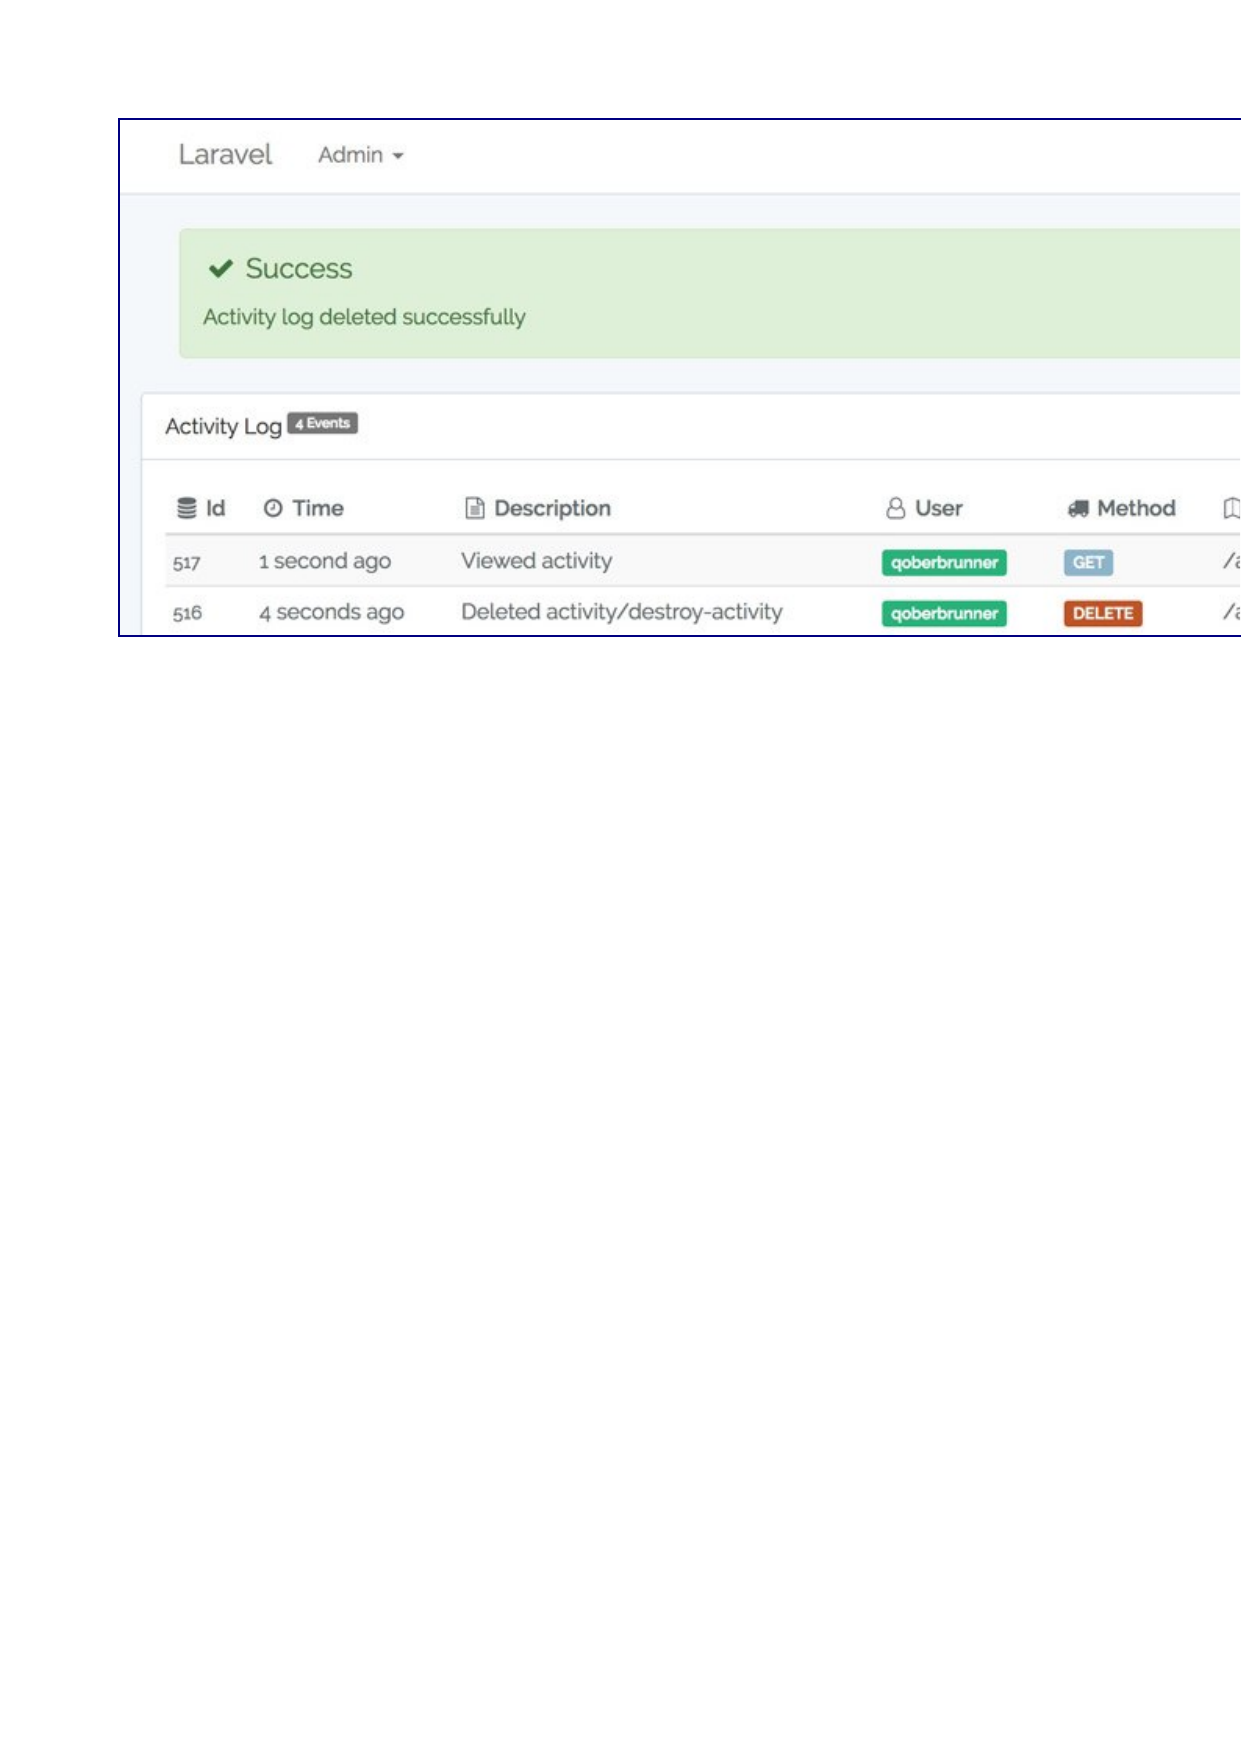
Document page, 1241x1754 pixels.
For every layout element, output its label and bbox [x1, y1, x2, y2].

picture [120, 120, 1241, 635]
